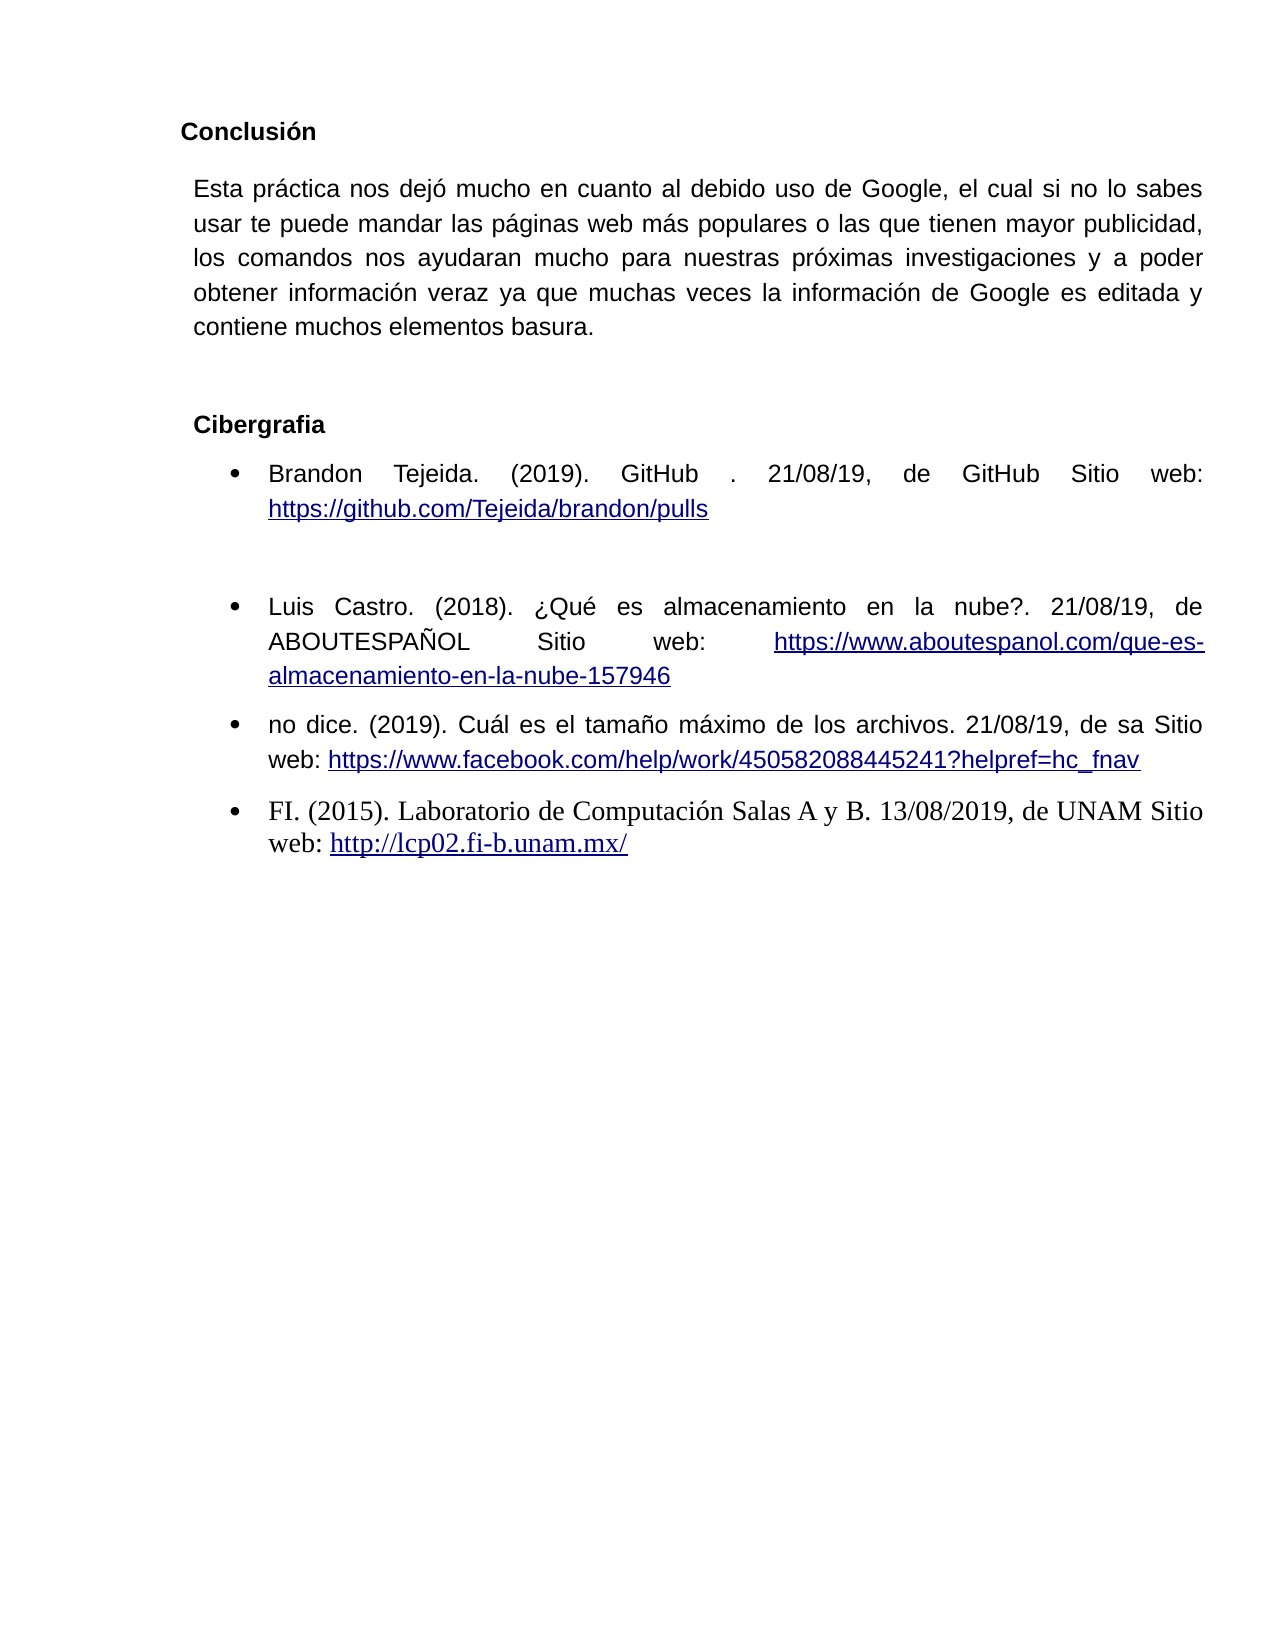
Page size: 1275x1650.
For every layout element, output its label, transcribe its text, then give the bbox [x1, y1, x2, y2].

list FI. (2015). Laboratorio de Computación Salas A y B. 13/08/2019, de UNAM Sitio web: http://lcp02.fi-b.unam.mx/ [231, 794, 1205, 858]
list Luis Castro. (2018). ¿Qué es almacenamiento en la nube?. 21/08/19, de ABOUTESPAÑOL Sitio web: https://www.aboutespanol.com/que-es-almacenamiento-en-la-nube-157946 [231, 592, 1205, 690]
list Brandon Tejeida. (2019). GitHub . 21/08/19, de GitHub Sitio web: https://github.com/Tejeida/brandon/pulls [231, 459, 1205, 522]
list no dice. (2019). Cuál es el tamaño máximo de los archivos. 21/08/19, de sa Sitio web: https://www.facebook.com/help/work/450582088445241?helpref=hc_fnav [231, 710, 1205, 773]
text Conclusión [118, 117, 1205, 145]
text Cibergrafia [193, 410, 1205, 439]
text Esta práctica nos dejó mucho en cuanto al debido uso de Google, el cual si no lo sabes usar te puede mandar las páginas web más populares o las que tienen mayor publicidad, los comandos nos ayudaran mucho para nuestras próximas investigaciones y a poder obtener información veraz ya que muchas veces la información de Google es editada y contiene muchos elementos basura. [193, 174, 1205, 341]
